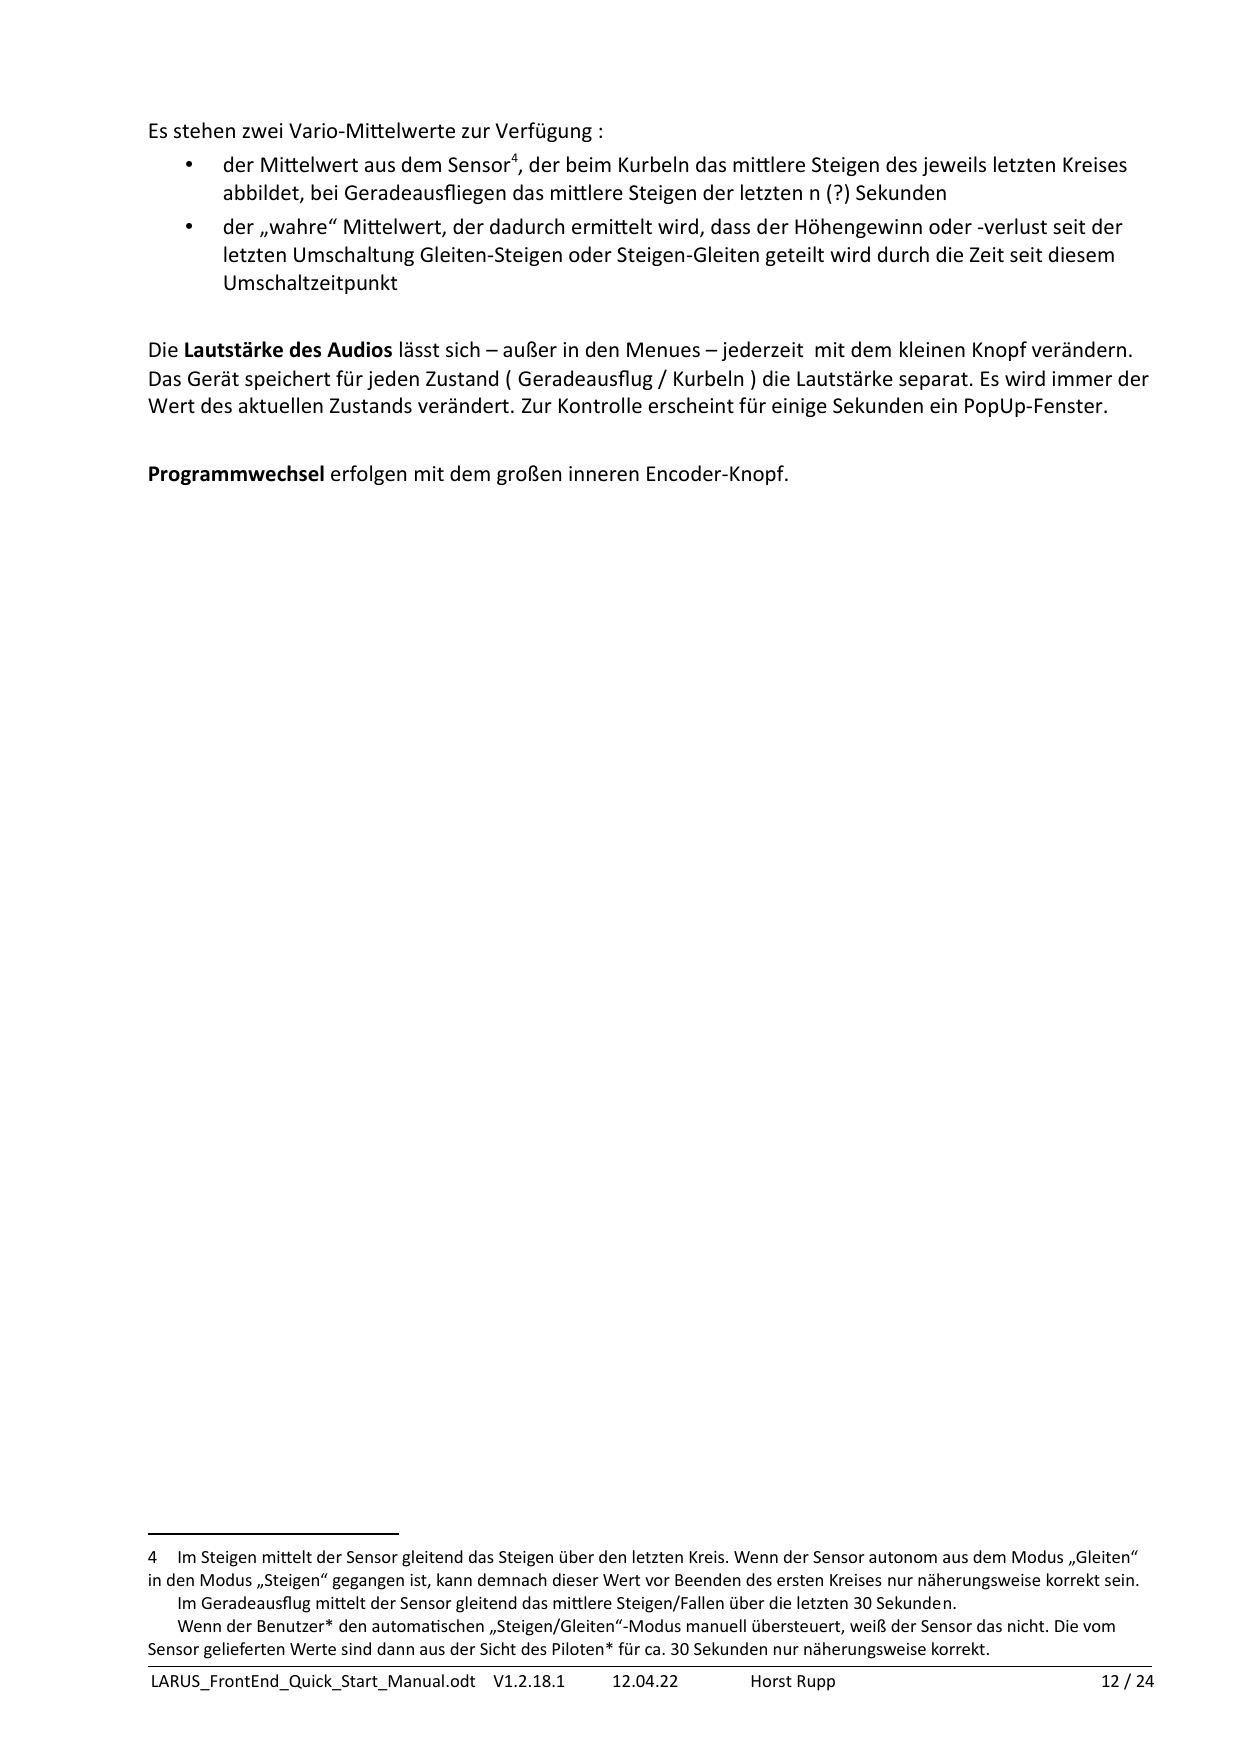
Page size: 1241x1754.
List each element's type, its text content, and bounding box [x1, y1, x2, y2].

list der Mittelwert aus dem Sensor, der beim Kurbeln das mittlere Steigen des jeweils letzten Kreises abbildet, bei Geradeausfliegen das mittlere Steigen der letzten n (?) Sekunden [185, 150, 1152, 206]
text Es stehen zwei Vario-Mittelwerte zur Verfügung : [148, 116, 1152, 144]
list Im Steigen mittelt der Sensor gleitend das Steigen über den letzten Kreis. Wenn der Sensor autonom aus dem Modus „Gleiten“ in den Modus „Steigen“ gegangen ist, kann demnach dieser Wert vor Beenden des ersten Kreises nur näherungsweise korrekt sein. Im Geradeausflug mittelt der Sensor gleitend das mittlere Steigen/Fallen über die letzten 30 Sekunden. Wenn der Benutzer* den automatischen „Steigen/Gleiten“-Modus manuell übersteuert, weiß der Sensor das nicht. Die vom Sensor gelieferten Werte sind dann aus der Sicht des Piloten* für ca. 30 Sekunden nur näherungsweise korrekt. [148, 1546, 1152, 1660]
text Programmwechsel erfolgen mit dem großen inneren Encoder-Knopf. [148, 459, 1152, 487]
text Die Lautstärke des Audios lässt sich – außer in den Menues – jederzeit mit dem kleinen Knopf verändern. Das Gerät speichert für jeden Zustand ( Geradeausflug / Kurbeln ) die Lautstärke separat. Es wird immer der Wert des aktuellen Zustands verändert. Zur Kontrolle erscheint für einige Sekunden ein PopUp-Fenster. [148, 336, 1152, 420]
list der „wahre“ Mittelwert, der dadurch ermittelt wird, dass der Höhengewinn oder -verlust seit der letzten Umschaltung Gleiten-Steigen oder Steigen-Gleiten geteilt wird durch die Zeit seit diesem Umschaltzeitpunkt [185, 212, 1152, 296]
